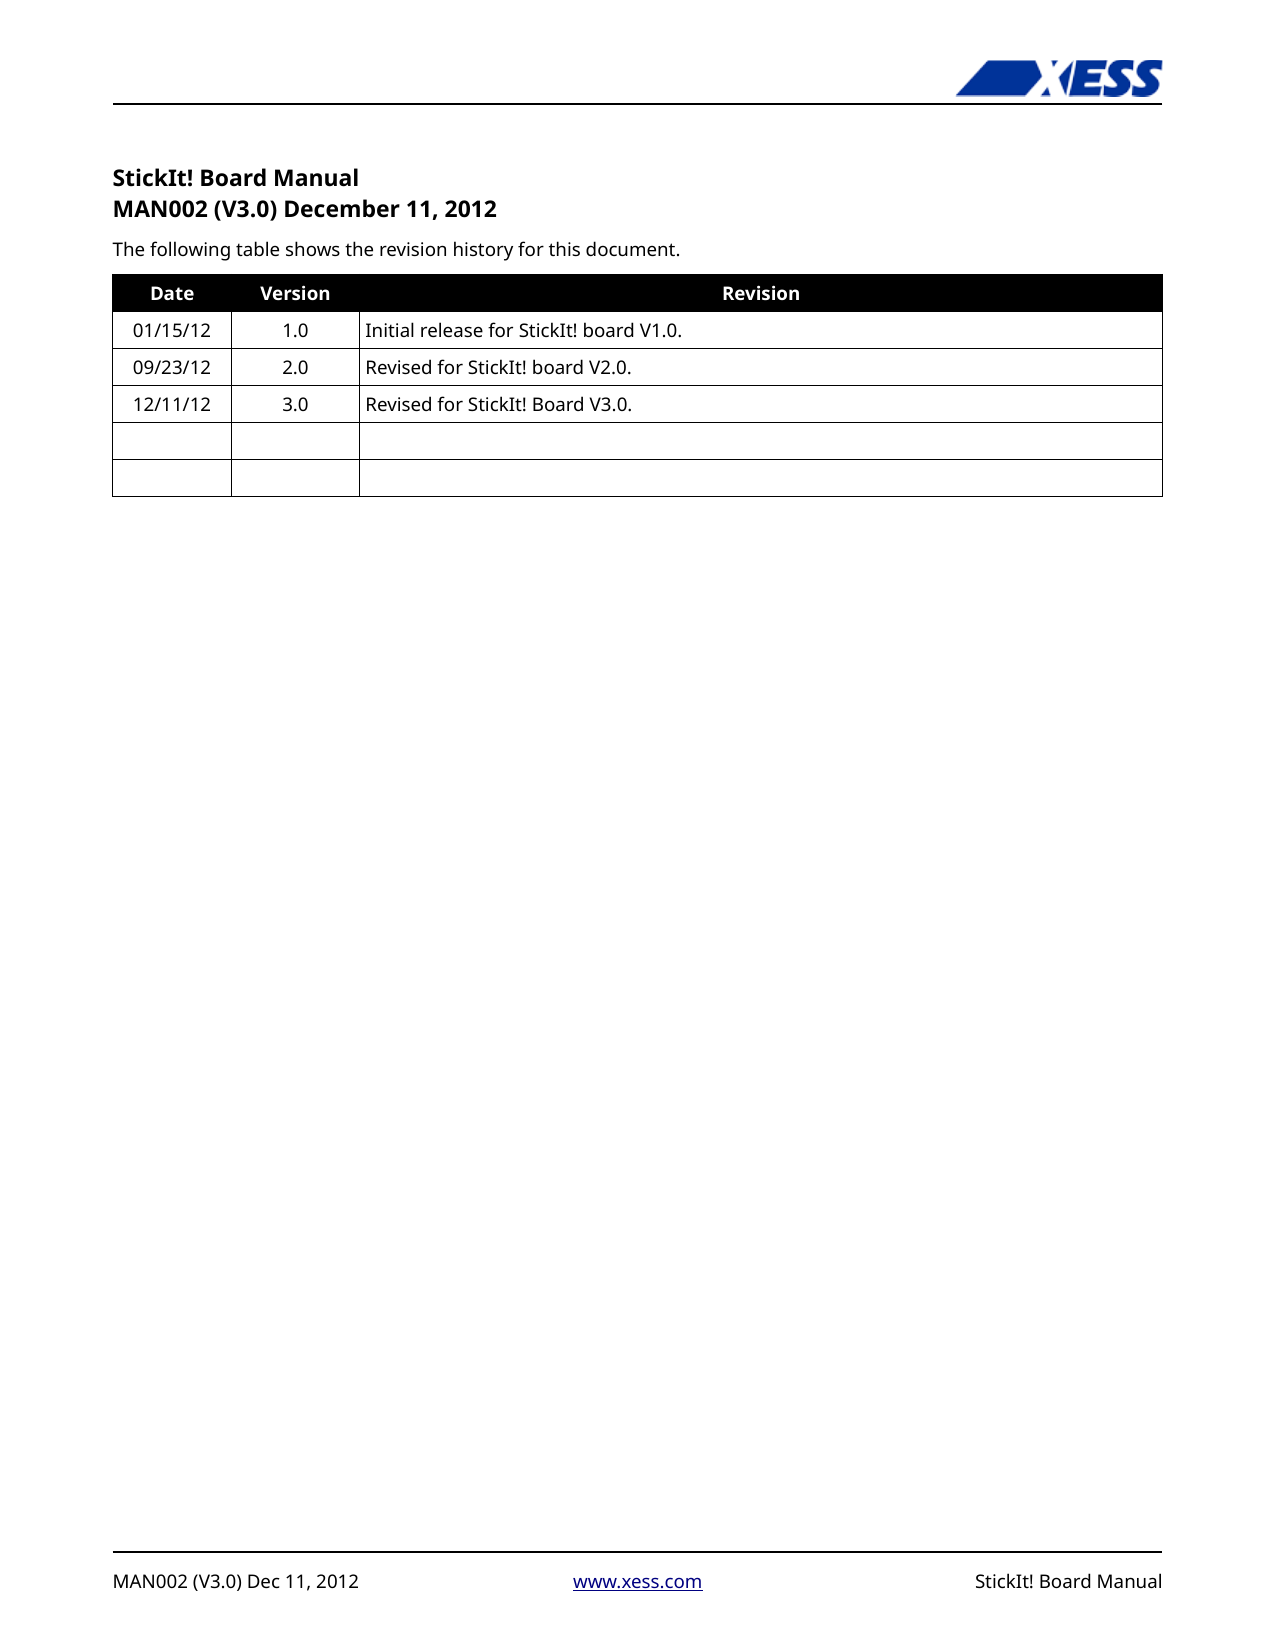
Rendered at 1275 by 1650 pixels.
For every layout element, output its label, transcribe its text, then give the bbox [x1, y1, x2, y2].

table_cell 01/15/12 [113, 312, 231, 348]
table_cell 1.0 [232, 312, 359, 348]
text The following table shows the revision history for this document. [112, 236, 1162, 262]
table_header Date [113, 275, 231, 311]
table_cell Revised for StickIt! board V2.0. [360, 349, 1162, 385]
table_cell [232, 423, 359, 459]
table_cell Revised for StickIt! Board V3.0. [360, 386, 1162, 422]
table_cell Initial release for StickIt! board V1.0. [360, 312, 1162, 348]
table_cell [113, 423, 231, 459]
table_cell 09/23/12 [113, 349, 231, 385]
table_header Version [232, 275, 359, 311]
table_cell [360, 423, 1162, 459]
table_header Revision [360, 275, 1162, 311]
table_cell [360, 460, 1162, 496]
picture [955, 60, 1163, 97]
table_cell 3.0 [232, 386, 359, 422]
text StickIt! Board Manual MAN002 (V3.0) December 11, 2012 [112, 162, 1162, 224]
table_cell [232, 460, 359, 496]
table_cell 12/11/12 [113, 386, 231, 422]
table_cell [113, 460, 231, 496]
table_cell 2.0 [232, 349, 359, 385]
